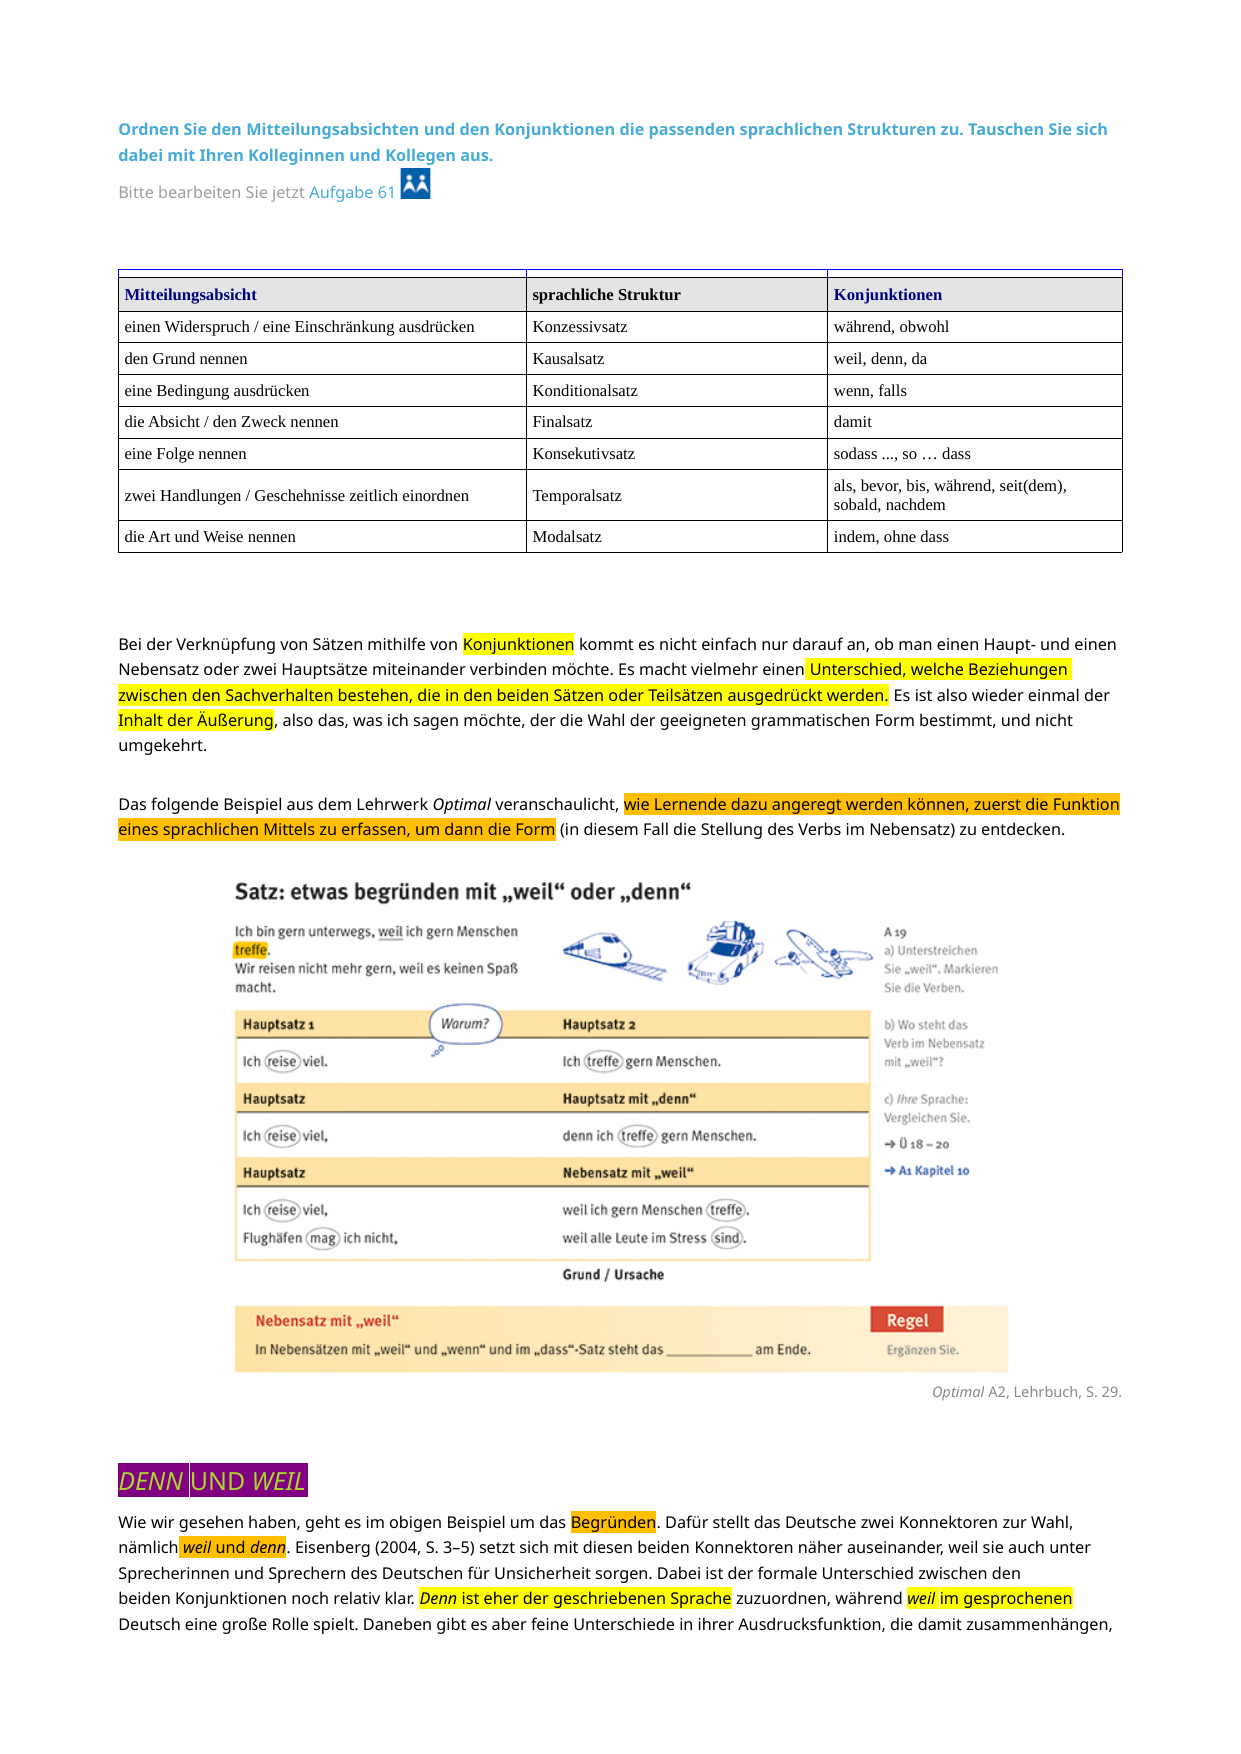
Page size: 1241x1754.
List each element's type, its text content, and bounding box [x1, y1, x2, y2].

table_cell Konsekutivsatz [527, 439, 827, 469]
table_header [119, 270, 526, 277]
table_cell eine Bedingung ausdrücken [119, 375, 526, 406]
table_cell Modalsatz [527, 521, 827, 552]
table_cell eine Folge nennen [119, 439, 526, 469]
table_cell damit [828, 407, 1122, 438]
table_cell weil, denn, da [828, 343, 1122, 374]
table_cell die Art und Weise nennen [119, 521, 526, 552]
picture [121, 271, 135, 275]
table_header [828, 270, 1122, 277]
table_cell einen Widerspruch / eine Einschränkung ausdrücken [119, 312, 526, 342]
subtitle DENN UND WEIL [118, 1463, 1122, 1497]
text Ordnen Sie den Mitteilungsabsichten und den Konjunktionen die passenden sprachlichen Strukturen zu. Tauschen Sie sich dabei mit Ihren Kolleginnen und Kollegen aus. [118, 118, 1122, 166]
table_header [527, 270, 827, 277]
table_cell Mitteilungsabsicht [119, 278, 526, 311]
picture [400, 168, 431, 199]
text Bitte bearbeiten Sie jetzt Aufgabe 61 [118, 169, 1122, 204]
table_cell zwei Handlungen / Geschehnisse zeitlich einordnen [119, 470, 526, 520]
picture [226, 876, 1014, 1378]
table_cell Temporalsatz [527, 470, 827, 520]
table_cell die Absicht / den Zweck nennen [119, 407, 526, 438]
text Optimal A2, Lehrbuch, S. 29. [118, 1382, 1122, 1402]
table_cell indem, ohne dass [828, 521, 1122, 552]
table_cell Konjunktionen [828, 278, 1122, 311]
text Das folgende Beispiel aus dem Lehrwerk Optimal veranschaulicht, wie Lernende dazu angeregt werden können, zuerst die Funktion eines sprachlichen Mittels zu erfassen, um dann die Form (in diesem Fall die Stellung des Verbs im Nebensatz) zu entdecken. [118, 793, 1122, 841]
table_cell wenn, falls [828, 375, 1122, 406]
table_cell als, bevor, bis, während, seit(dem), sobald, nachdem [828, 470, 1122, 520]
table_cell während, obwohl [828, 312, 1122, 342]
text Bei der Verknüpfung von Sätzen mithilfe von Konjunktionen kommt es nicht einfach nur darauf an, ob man einen Haupt- und einen Nebensatz oder zwei Hauptsätze miteinander verbinden möchte. Es macht vielmehr einen Unterschied, welche Beziehungen zwischen den Sachverhalten bestehen, die in den beiden Sätzen oder Teilsätzen ausgedrückt werden. Es ist also wieder einmal der Inhalt der Äußerung, also das, was ich sagen möchte, der die Wahl der geeigneten grammatischen Form bestimmt, und nicht umgekehrt. [118, 633, 1122, 757]
table_cell sodass ..., so … dass [828, 439, 1122, 469]
table_cell Konzessivsatz [527, 312, 827, 342]
text Wie wir gesehen haben, geht es im obigen Beispiel um das Begründen. Dafür stellt das Deutsche zwei Konnektoren zur Wahl, nämlich weil und denn. Eisenberg (2004, S. 3–5) setzt sich mit diesen beiden Konnektoren näher auseinander, weil sie auch unter Sprecherinnen und Sprechern des Deutschen für Unsicherheit sorgen. Dabei ist der formale Unterschied zwischen den beiden Konjunktionen noch relativ klar. Denn ist eher der geschriebenen Sprache zuzuordnen, während weil im gesprochenen Deutsch eine große Rolle spielt. Daneben gibt es aber feine Unterschiede in ihrer Ausdrucksfunktion, die damit zusammenhängen, [118, 1511, 1122, 1635]
picture [830, 271, 844, 275]
table_cell Konditionalsatz [527, 375, 827, 406]
table_cell sprachliche Struktur [527, 278, 827, 311]
table_cell den Grund nennen [119, 343, 526, 374]
picture [528, 271, 543, 275]
table_cell Kausalsatz [527, 343, 827, 374]
table_cell Finalsatz [527, 407, 827, 438]
